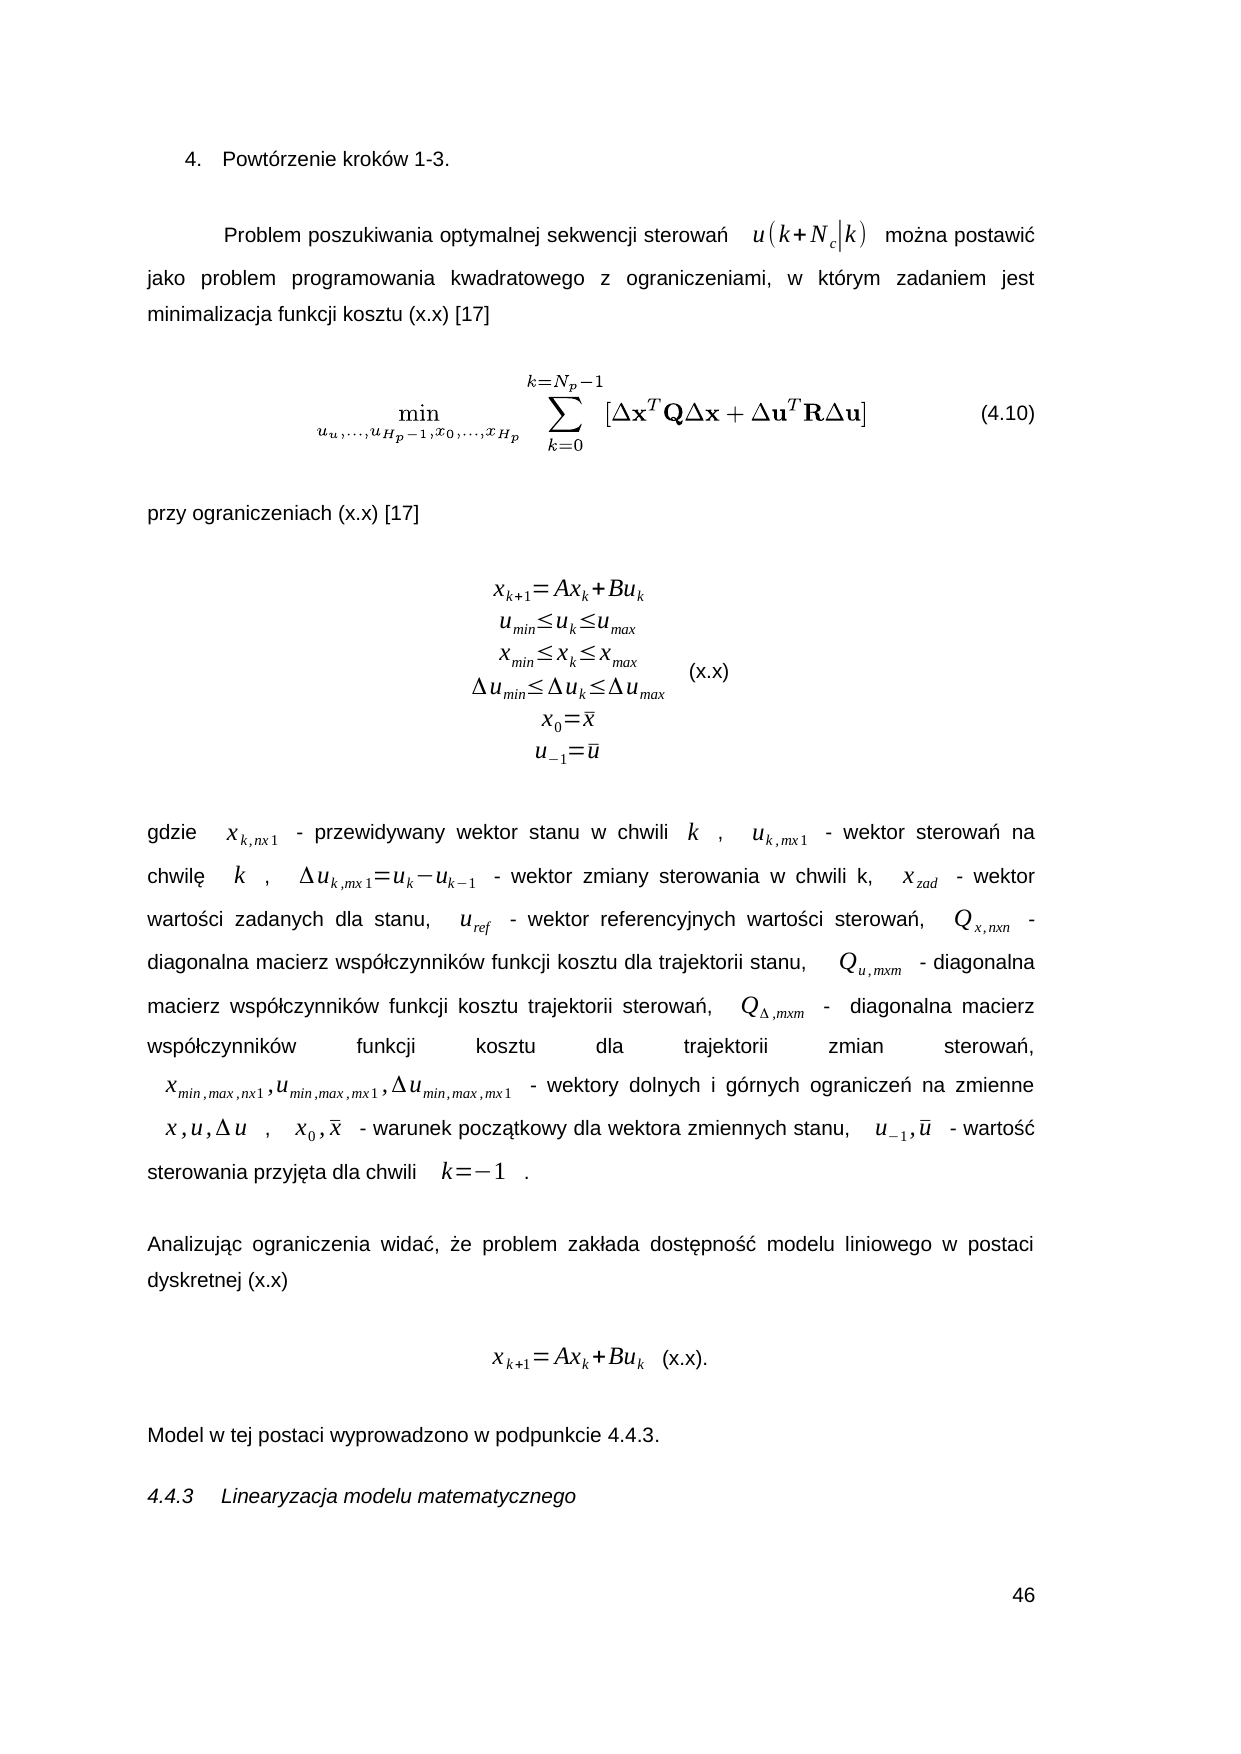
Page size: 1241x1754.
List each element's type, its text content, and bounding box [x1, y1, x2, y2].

text (x.x) [147, 574, 1035, 768]
text przy ograniczeniach (x.x) [17] [147, 501, 1035, 524]
text [147, 375, 548, 451]
text (4.10) [581, 375, 1035, 451]
text gdzie - przewidywany wektor stanu w chwili, - wektor sterowań na chwilę , - wektor zmiany sterowania w chwili k, - wektor wartości zadanych dla stanu, - wektor referencyjnych wartości sterowań, - diagonalna macierz współczynników funkcji kosztu dla trajektorii stanu, - diagonalna macierz współczynników funkcji kosztu trajektorii sterowań, - diagonalna macierz współczynników funkcji kosztu dla trajektorii zmian sterowań, - wektory dolnych i górnych ograniczeń na zmienne , - warunek początkowy dla wektora zmiennych stanu, - wartość sterowania przyjęta dla chwili . [147, 817, 1035, 1184]
text Analizując ograniczenia widać, że problem zakłada dostępność modelu liniowego w postaci dyskretnej (x.x) [147, 1232, 1035, 1292]
text Model w tej postaci wyprowadzono w podpunkcie 4.4.3. [147, 1422, 1035, 1446]
subtitle Linearyzacja modelu matematycznego [147, 1483, 1035, 1507]
text Problem poszukiwania optymalnej sekwencji sterowań można postawić jako problem programowania kwadratowego z ograniczeniami, w którym zadaniem jest minimalizacja funkcji kosztu (x.x) [17] [147, 219, 1035, 325]
list Powtórzenie kroków 1-3. [184, 147, 1035, 171]
text (x.x). [147, 1342, 1035, 1373]
